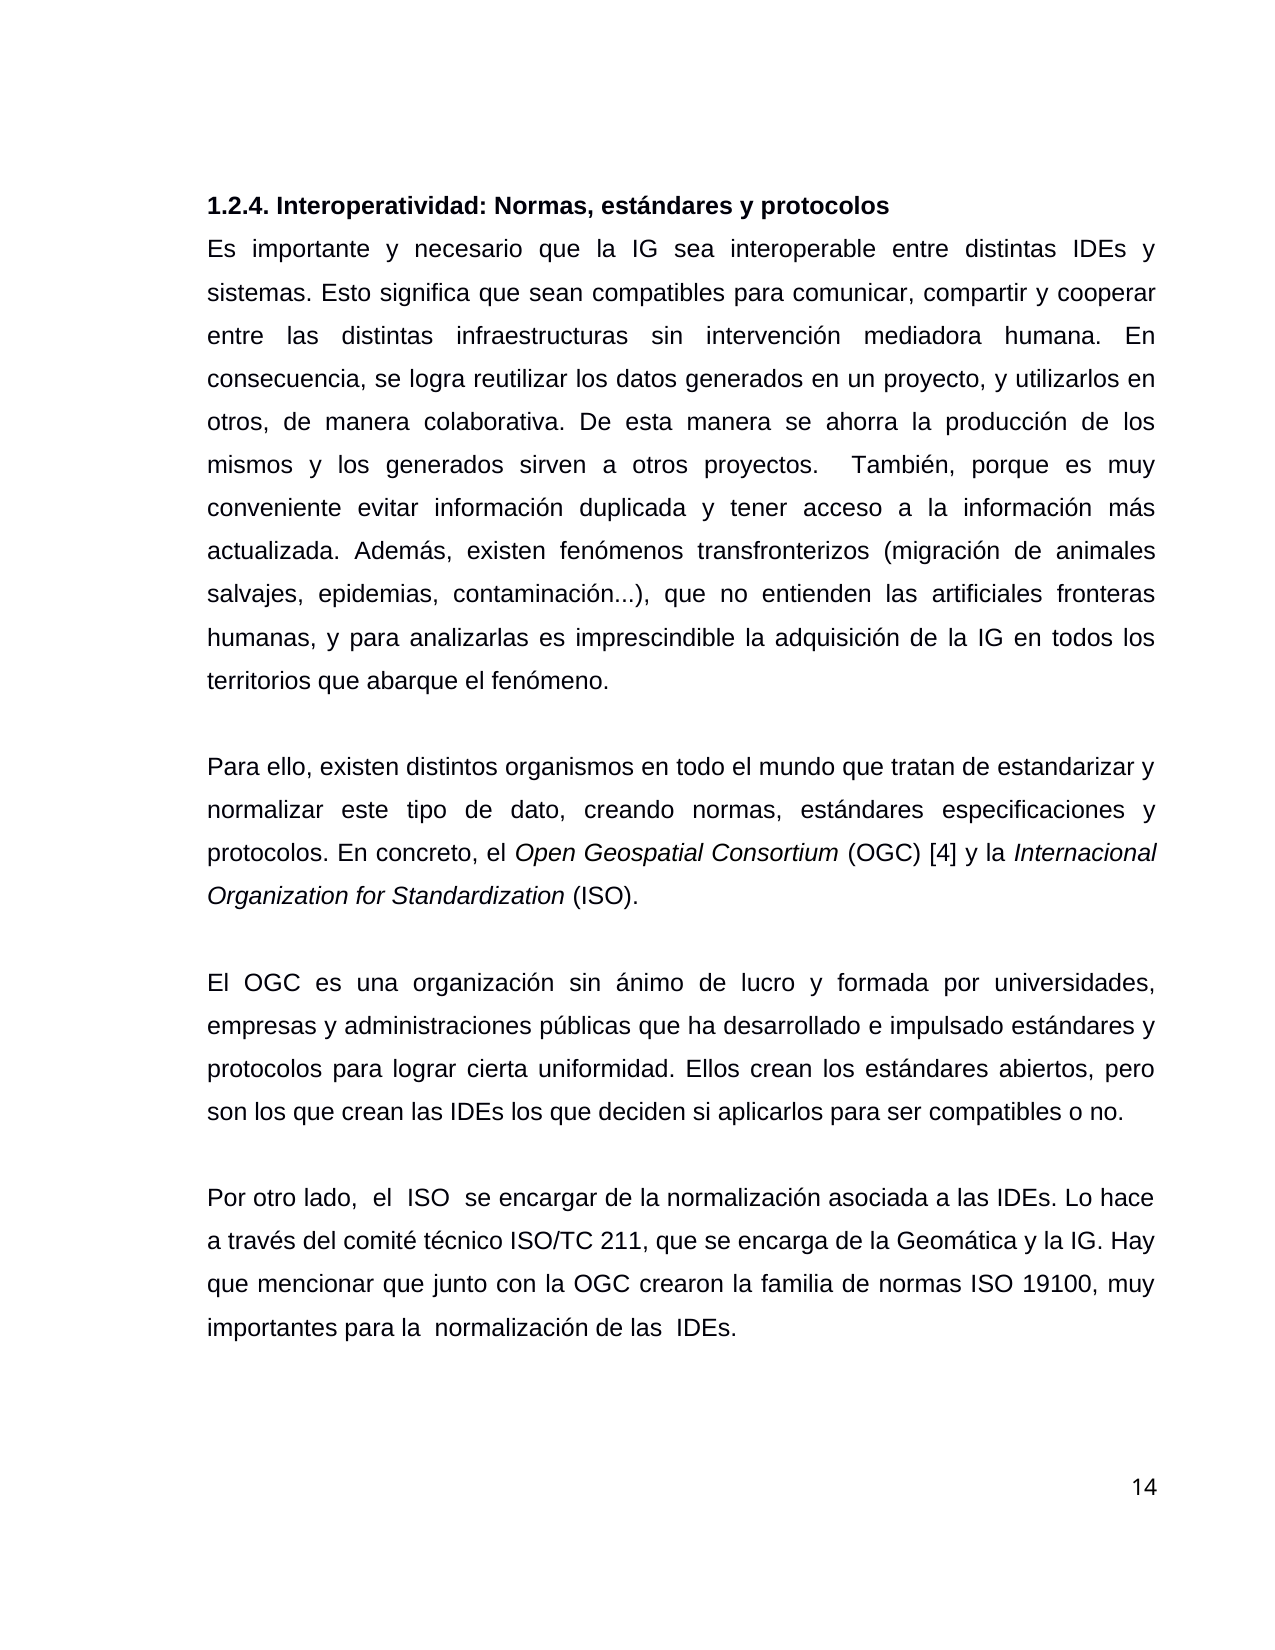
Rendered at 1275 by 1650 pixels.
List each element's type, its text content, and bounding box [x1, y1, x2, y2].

text 1.2.4. Interoperatividad: Normas, estándares y protocolos [207, 191, 1157, 220]
text Por otro lado, el ISO se encargar de la normalización asociada a las IDEs. Lo hace a través del comité técnico ISO/TC 211, que se encarga de la Geomática y la IG. Hay que mencionar que junto con la OGC crearon la familia de normas ISO 19100, muy importantes para la normalización de las IDEs. [207, 1183, 1157, 1341]
text Es importante y necesario que la IG sea interoperable entre distintas IDEs y sistemas. Esto significa que sean compatibles para comunicar, compartir y cooperar entre las distintas infraestructuras sin intervención mediadora humana. En consecuencia, se logra reutilizar los datos generados en un proyecto, y utilizarlos en otros, de manera colaborativa. De esta manera se ahorra la producción de los mismos y los generados sirven a otros proyectos. También, porque es muy conveniente evitar información duplicada y tener acceso a la información más actualizada. Además, existen fenómenos transfronterizos (migración de animales salvajes, epidemias, contaminación...), que no entienden las artificiales fronteras humanas, y para analizarlas es imprescindible la adquisición de la IG en todos los territorios que abarque el fenómeno. [207, 234, 1157, 694]
text Para ello, existen distintos organismos en todo el mundo que tratan de estandarizar y normalizar este tipo de dato, creando normas, estándares especificaciones y protocolos. En concreto, el Open Geospatial Consortium (OGC) [4] y la Internacional Organization for Standardization (ISO). [207, 752, 1157, 910]
text El OGC es una organización sin ánimo de lucro y formada por universidades, empresas y administraciones públicas que ha desarrollado e impulsado estándares y protocolos para lograr cierta uniformidad. Ellos crean los estándares abiertos, pero son los que crean las IDEs los que deciden si aplicarlos para ser compatibles o no. [207, 968, 1157, 1126]
